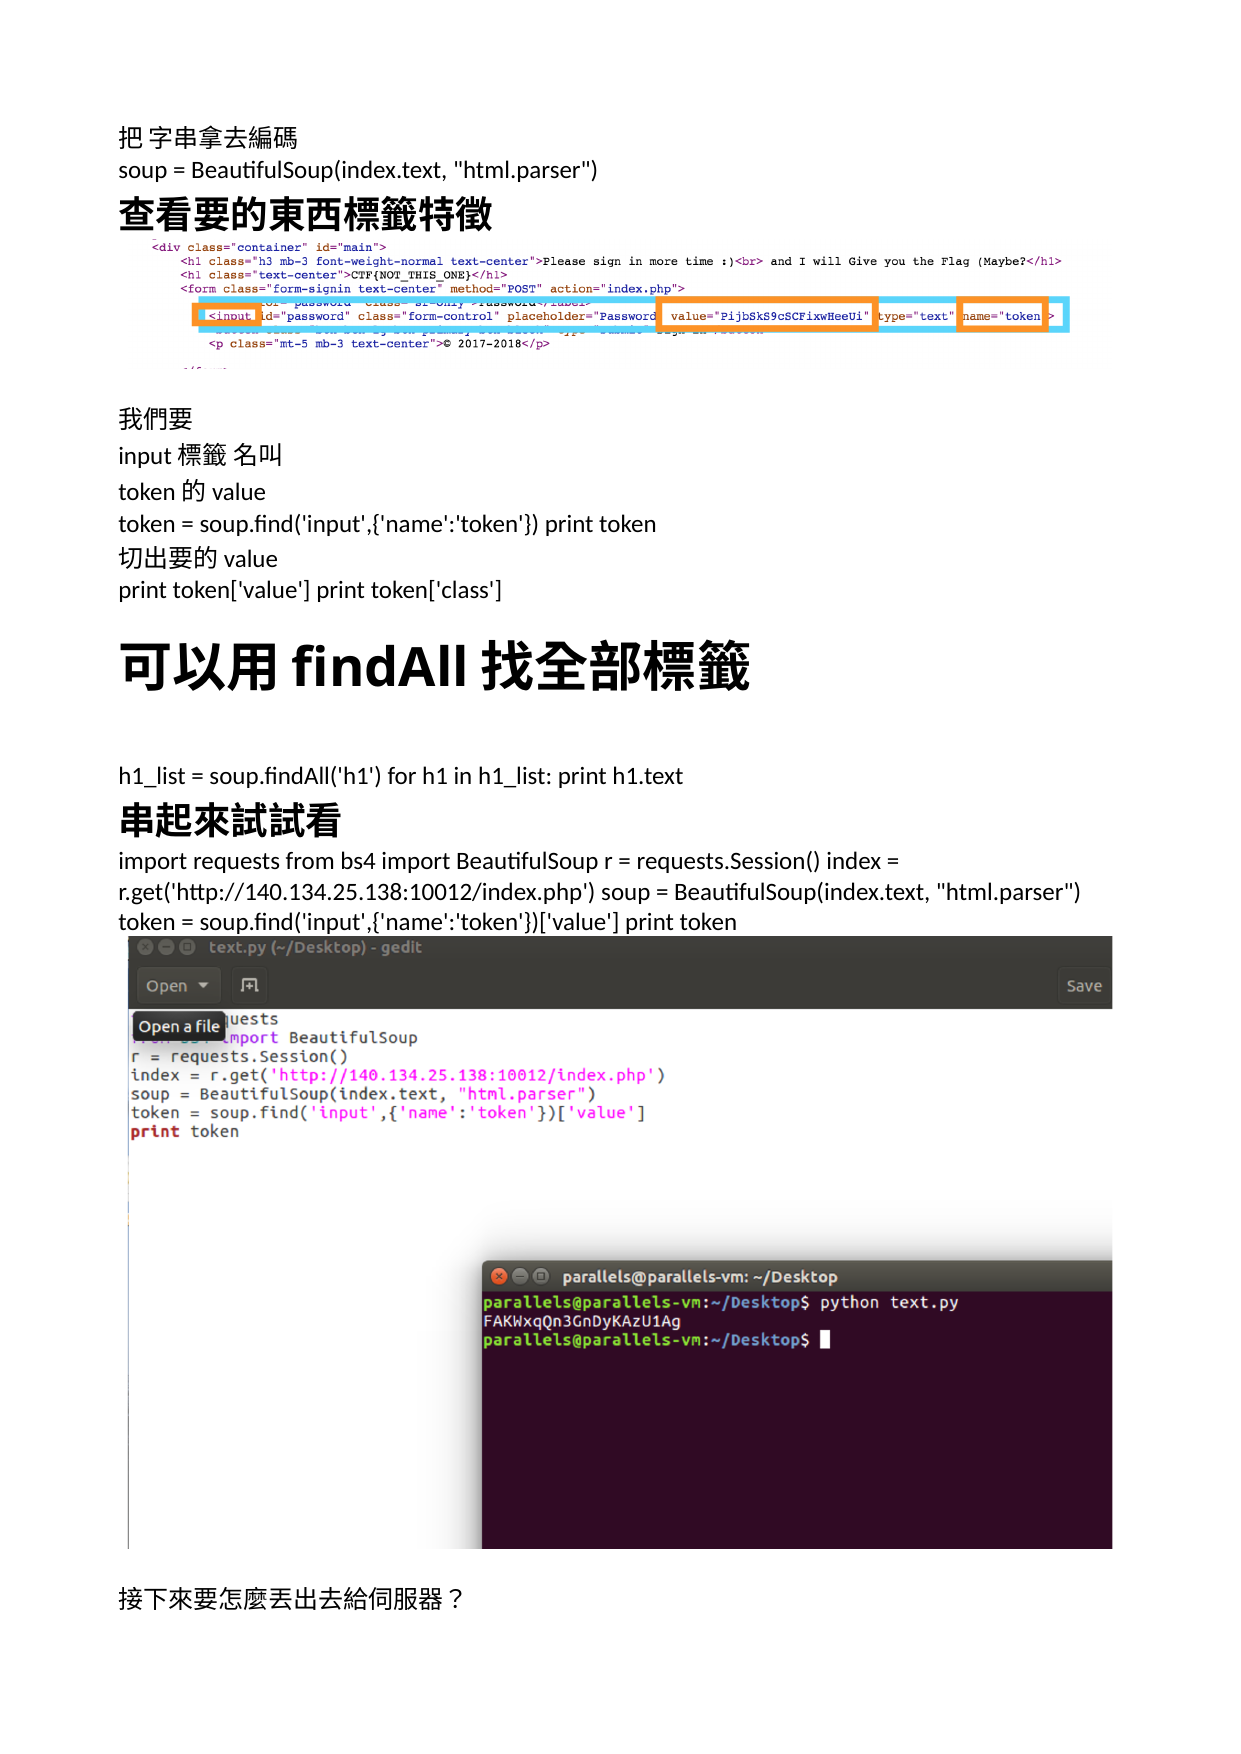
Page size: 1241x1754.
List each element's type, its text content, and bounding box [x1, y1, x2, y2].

text 切出要的 value [118, 538, 1122, 574]
text 把 字串拿去編碼 [118, 118, 1122, 154]
picture [127, 936, 1113, 1549]
text import requests from bs4 import BeautifulSoup r = requests.Session() index = r.get('http://140.134.25.138:10012/index.php') soup = BeautifulSoup(index.text, "html.parser") token = soup.find('input',{'name':'token'})['value'] print token [118, 845, 1122, 937]
text h1_list = soup.findAll('h1') for h1 in h1_list: print h1.text [118, 761, 1122, 791]
text 我們要 [118, 399, 1122, 435]
picture [127, 239, 1113, 369]
subtitle 查看要的東西標籤特徵 [118, 185, 1122, 239]
subtitle 串起來試試看 [118, 791, 1122, 845]
text input 標籤 名叫 [118, 435, 1122, 472]
text 接下來要怎麼丟出去給伺服器？ [118, 1579, 1122, 1615]
text token 的 value [118, 472, 1122, 508]
text print token['value'] print token['class'] [118, 574, 1122, 605]
text soup = BeautifulSoup(index.text, "html.parser") [118, 154, 1122, 185]
subtitle 可以用findAll找全部標籤 [118, 624, 1122, 702]
text token = soup.find('input',{'name':'token'}) print token [118, 508, 1122, 538]
